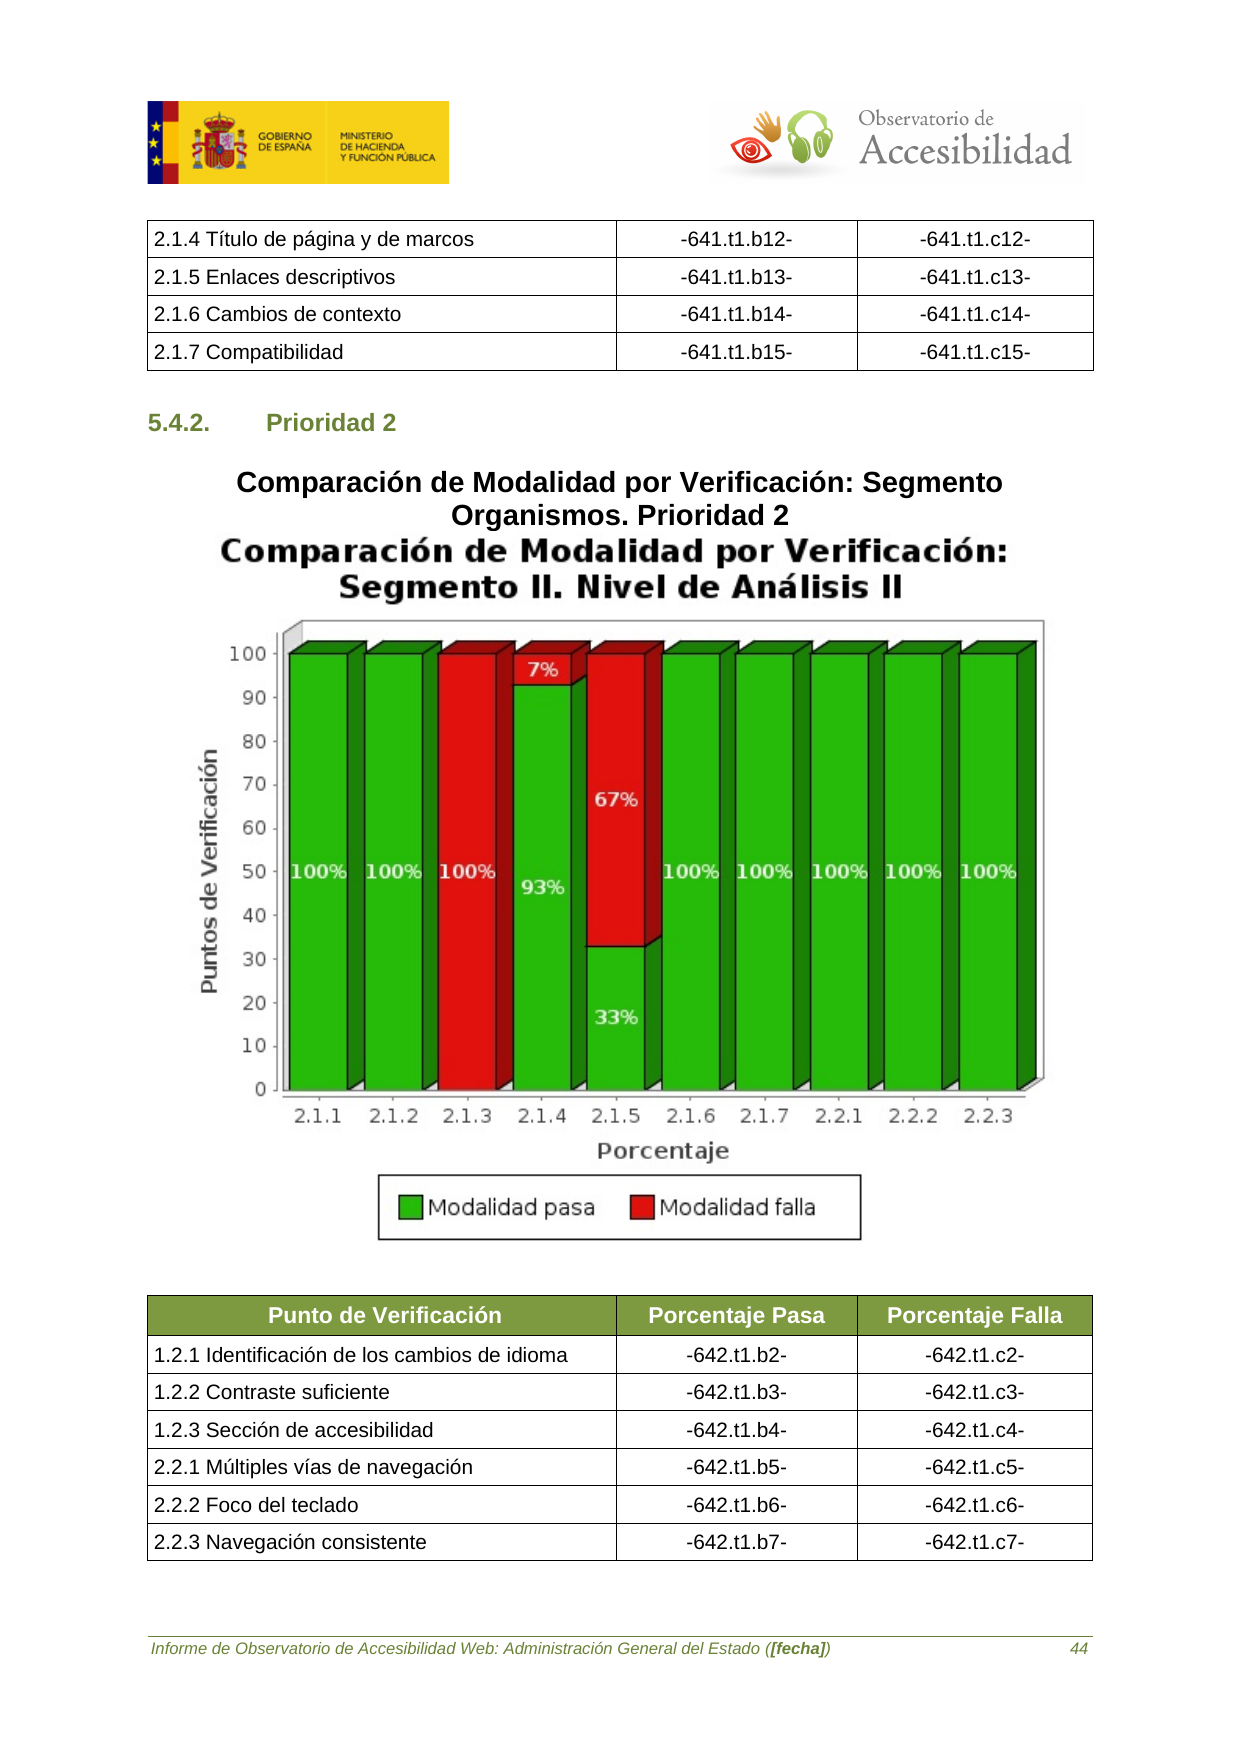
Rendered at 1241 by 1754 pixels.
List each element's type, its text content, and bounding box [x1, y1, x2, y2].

table_cell -641.t1.c15- [858, 333, 1093, 370]
table_cell 2.1.4 Título de página y de marcos [148, 221, 616, 257]
table_cell -642.t1.b6- [617, 1486, 857, 1523]
table_cell -642.t1.c7- [858, 1524, 1092, 1560]
table_cell 1.2.2 Contraste suficiente [148, 1374, 616, 1410]
table_cell -642.t1.c4- [858, 1411, 1092, 1448]
picture [147, 101, 450, 184]
table_cell -642.t1.b7- [617, 1524, 857, 1560]
table_cell -642.t1.c2- [858, 1336, 1092, 1373]
table_cell 2.2.2 Foco del teclado [148, 1486, 616, 1523]
table_header Porcentaje Falla [858, 1296, 1092, 1335]
picture [710, 101, 1086, 184]
table_cell -642.t1.b4- [617, 1411, 857, 1448]
table_header Punto de Verificación [148, 1296, 616, 1335]
table_cell 2.1.5 Enlaces descriptivos [148, 258, 616, 295]
table_cell 2.1.7 Compatibilidad [148, 333, 616, 370]
table_cell -641.t1.c13- [858, 258, 1093, 295]
table_cell 2.2.3 Navegación consistente [148, 1524, 616, 1560]
table_cell -641.t1.b12- [617, 221, 857, 257]
table_cell -642.t1.c5- [858, 1449, 1092, 1485]
table_cell -642.t1.c3- [858, 1374, 1092, 1410]
table_cell 2.2.1 Múltiples vías de navegación [148, 1449, 616, 1485]
table_cell -642.t1.b2- [617, 1336, 857, 1373]
table_cell -641.t1.b13- [617, 258, 857, 295]
table_cell 1.2.1 Identificación de los cambios de idioma [148, 1336, 616, 1373]
table_cell -642.t1.b5- [617, 1449, 857, 1485]
table_cell -641.t1.c12- [858, 221, 1093, 257]
picture [178, 531, 1062, 1242]
subtitle Prioridad 2 [148, 408, 1092, 437]
text Comparación de Modalidad por Verificación: Segmento Organismos. Prioridad 2 [148, 465, 1092, 532]
table_cell 2.1.6 Cambios de contexto [148, 296, 616, 332]
table_cell 1.2.3 Sección de accesibilidad [148, 1411, 616, 1448]
table_header Porcentaje Pasa [617, 1296, 857, 1335]
table_cell -641.t1.c14- [858, 296, 1093, 332]
table_cell -642.t1.b3- [617, 1374, 857, 1410]
table_cell -641.t1.b15- [617, 333, 857, 370]
table_cell -642.t1.c6- [858, 1486, 1092, 1523]
table_cell -641.t1.b14- [617, 296, 857, 332]
